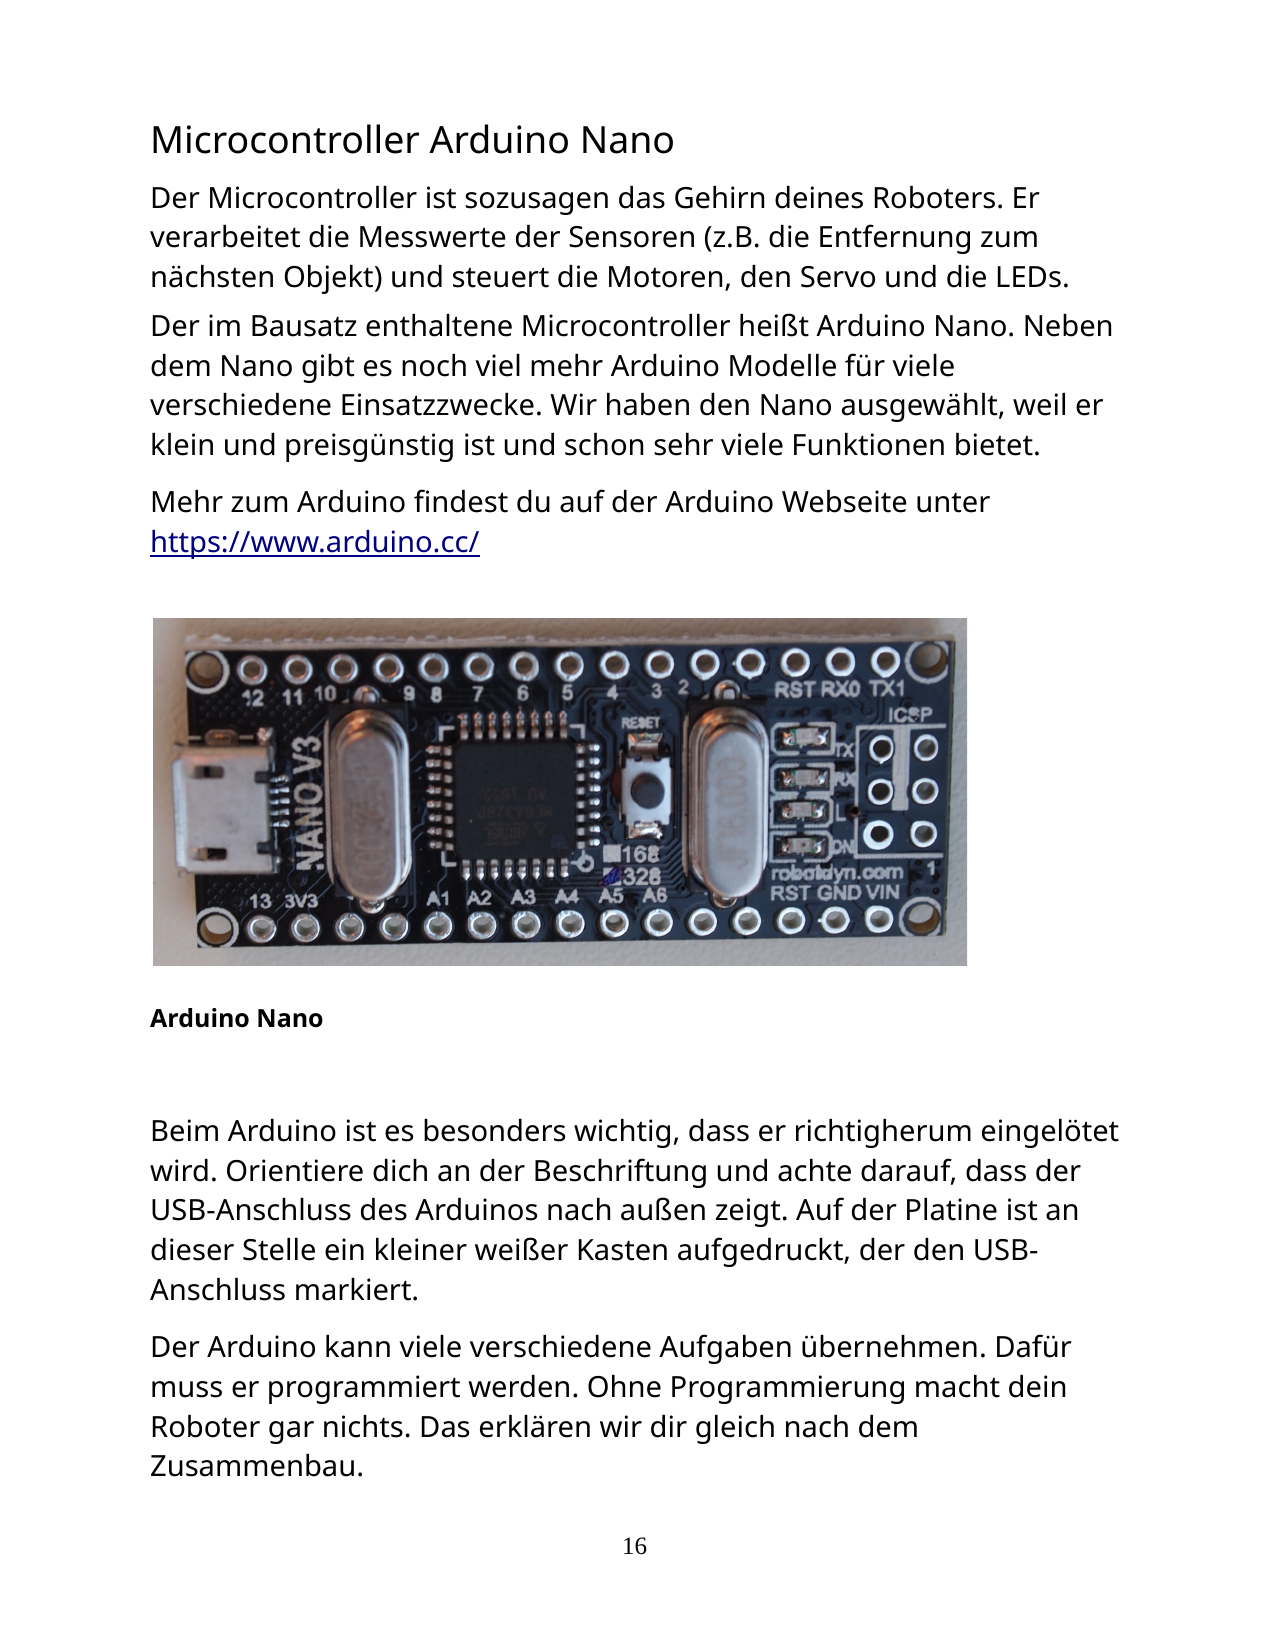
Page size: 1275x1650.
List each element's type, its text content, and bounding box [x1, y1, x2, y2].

text Arduino Nano [150, 1001, 1125, 1034]
text Beim Arduino ist es besonders wichtig, dass er richtigherum eingelötet wird. Orientiere dich an der Beschriftung und achte darauf, dass der USB-Anschluss des Arduinos nach außen zeigt. Auf der Platine ist an dieser Stelle ein kleiner weißer Kasten aufgedruckt, der den USB-Anschluss markiert. [150, 1110, 1125, 1308]
text Der Arduino kann viele verschiedene Aufgaben übernehmen. Dafür muss er programmiert werden. Ohne Programmierung macht dein Roboter gar nichts. Das erklären wir dir gleich nach dem Zusammenbau. [150, 1326, 1125, 1485]
text Der im Bausatz enthaltene Microcontroller heißt Arduino Nano. Neben dem Nano gibt es noch viel mehr Arduino Modelle für viele verschiedene Einsatzzwecke. Wir haben den Nano ausgewählt, weil er klein und preisgünstig ist und schon sehr viele Funktionen bietet. [150, 305, 1125, 464]
picture [153, 618, 968, 966]
text Mehr zum Arduino findest du auf der Arduino Webseite unter https://www.arduino.cc/ [150, 482, 1125, 561]
subtitle Microcontroller Arduino Nano [150, 113, 1125, 164]
text Der Microcontroller ist sozusagen das Gehirn deines Roboters. Er verarbeitet die Messwerte der Sensoren (z.B. die Entfernung zum nächsten Objekt) und steuert die Motoren, den Servo und die LEDs. [150, 177, 1125, 296]
